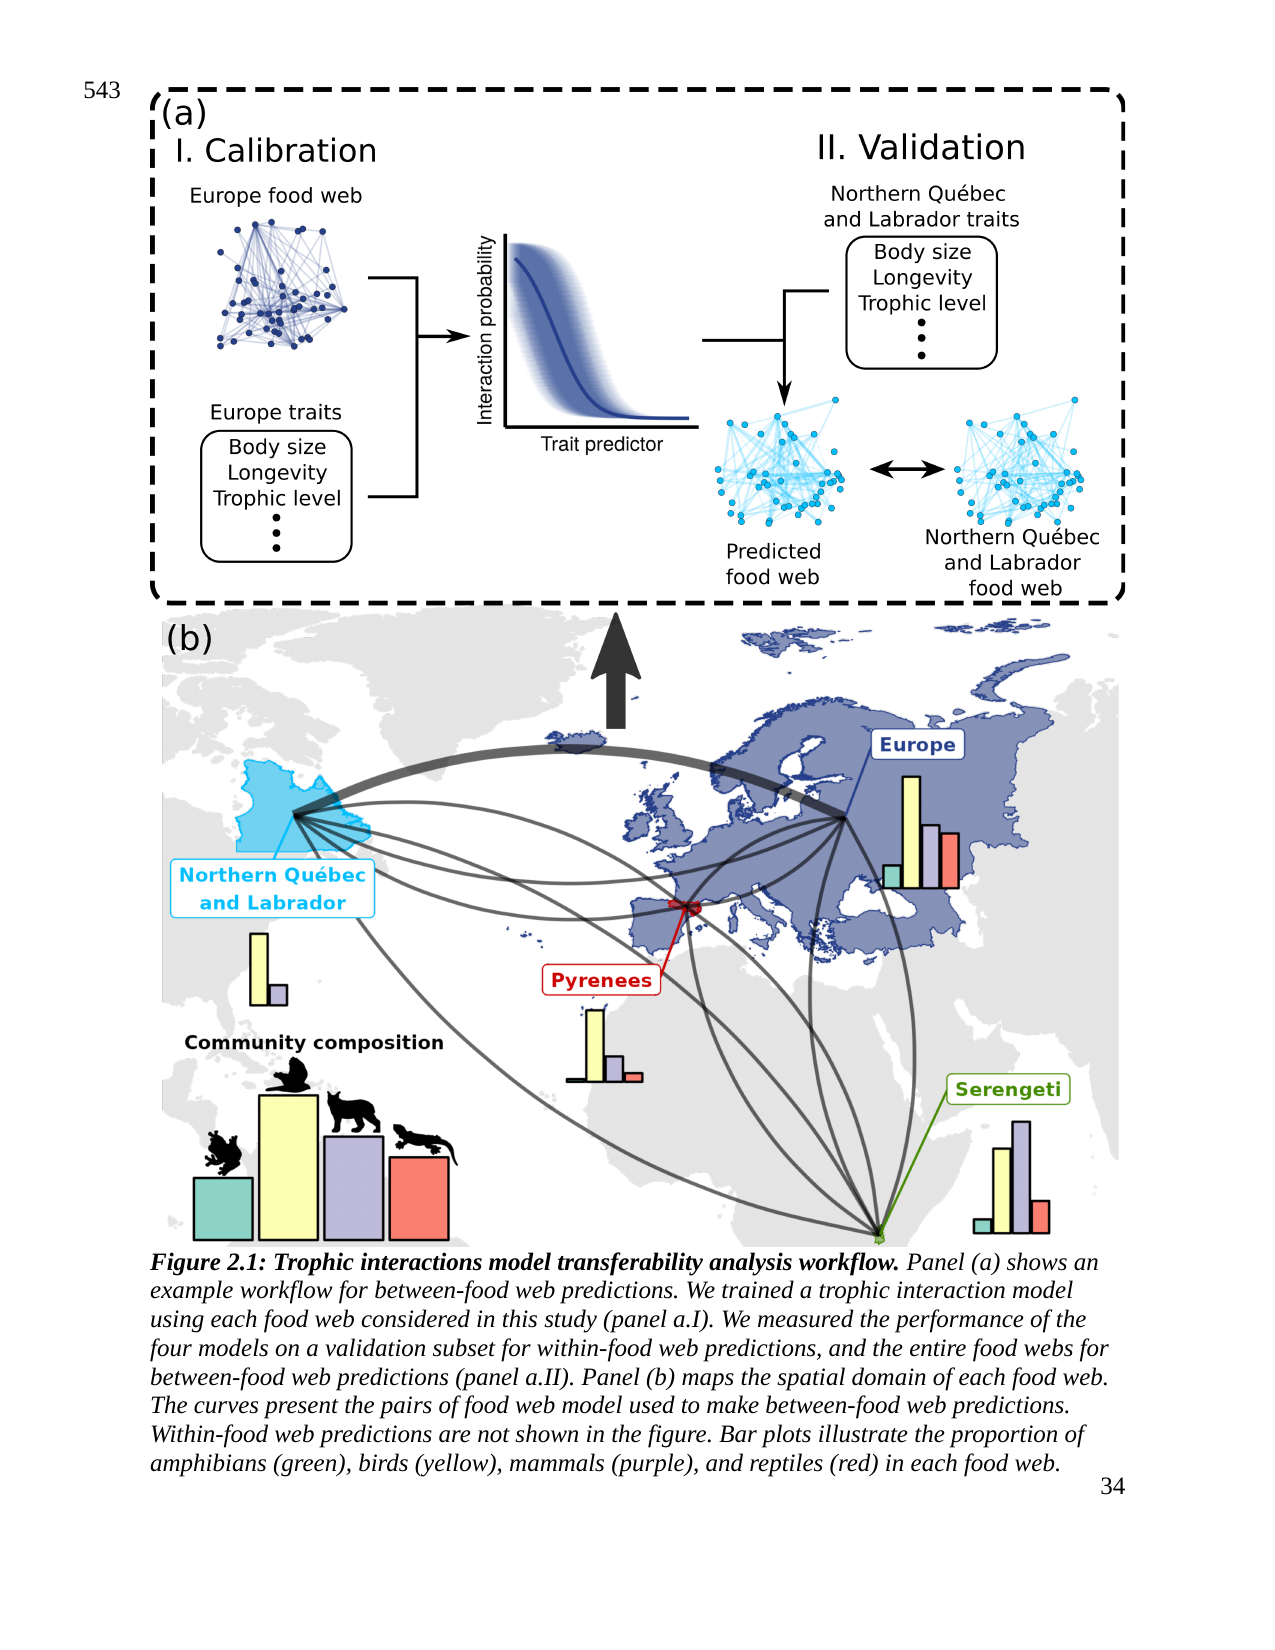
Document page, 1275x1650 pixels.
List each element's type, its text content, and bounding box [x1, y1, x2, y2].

picture [150, 87, 1125, 1247]
text Figure 2.1: Trophic interactions model transferability analysis workflow. Panel (a) shows an example workflow for between-food web predictions. We trained a trophic interaction model using each food web considered in this study (panel a.I). We measured the performance of the four models on a validation subset for within-food web predictions, and the entire food webs for between-food web predictions (panel a.II). Panel (b) maps the spatial domain of each food web. The curves present the pairs of food web model used to make between-food web predictions. Within-food web predictions are not shown in the figure. Bar plots illustrate the proportion of amphibians (green), birds (yellow), mammals (purple), and reptiles (red) in each food web. [150, 1247, 1125, 1477]
